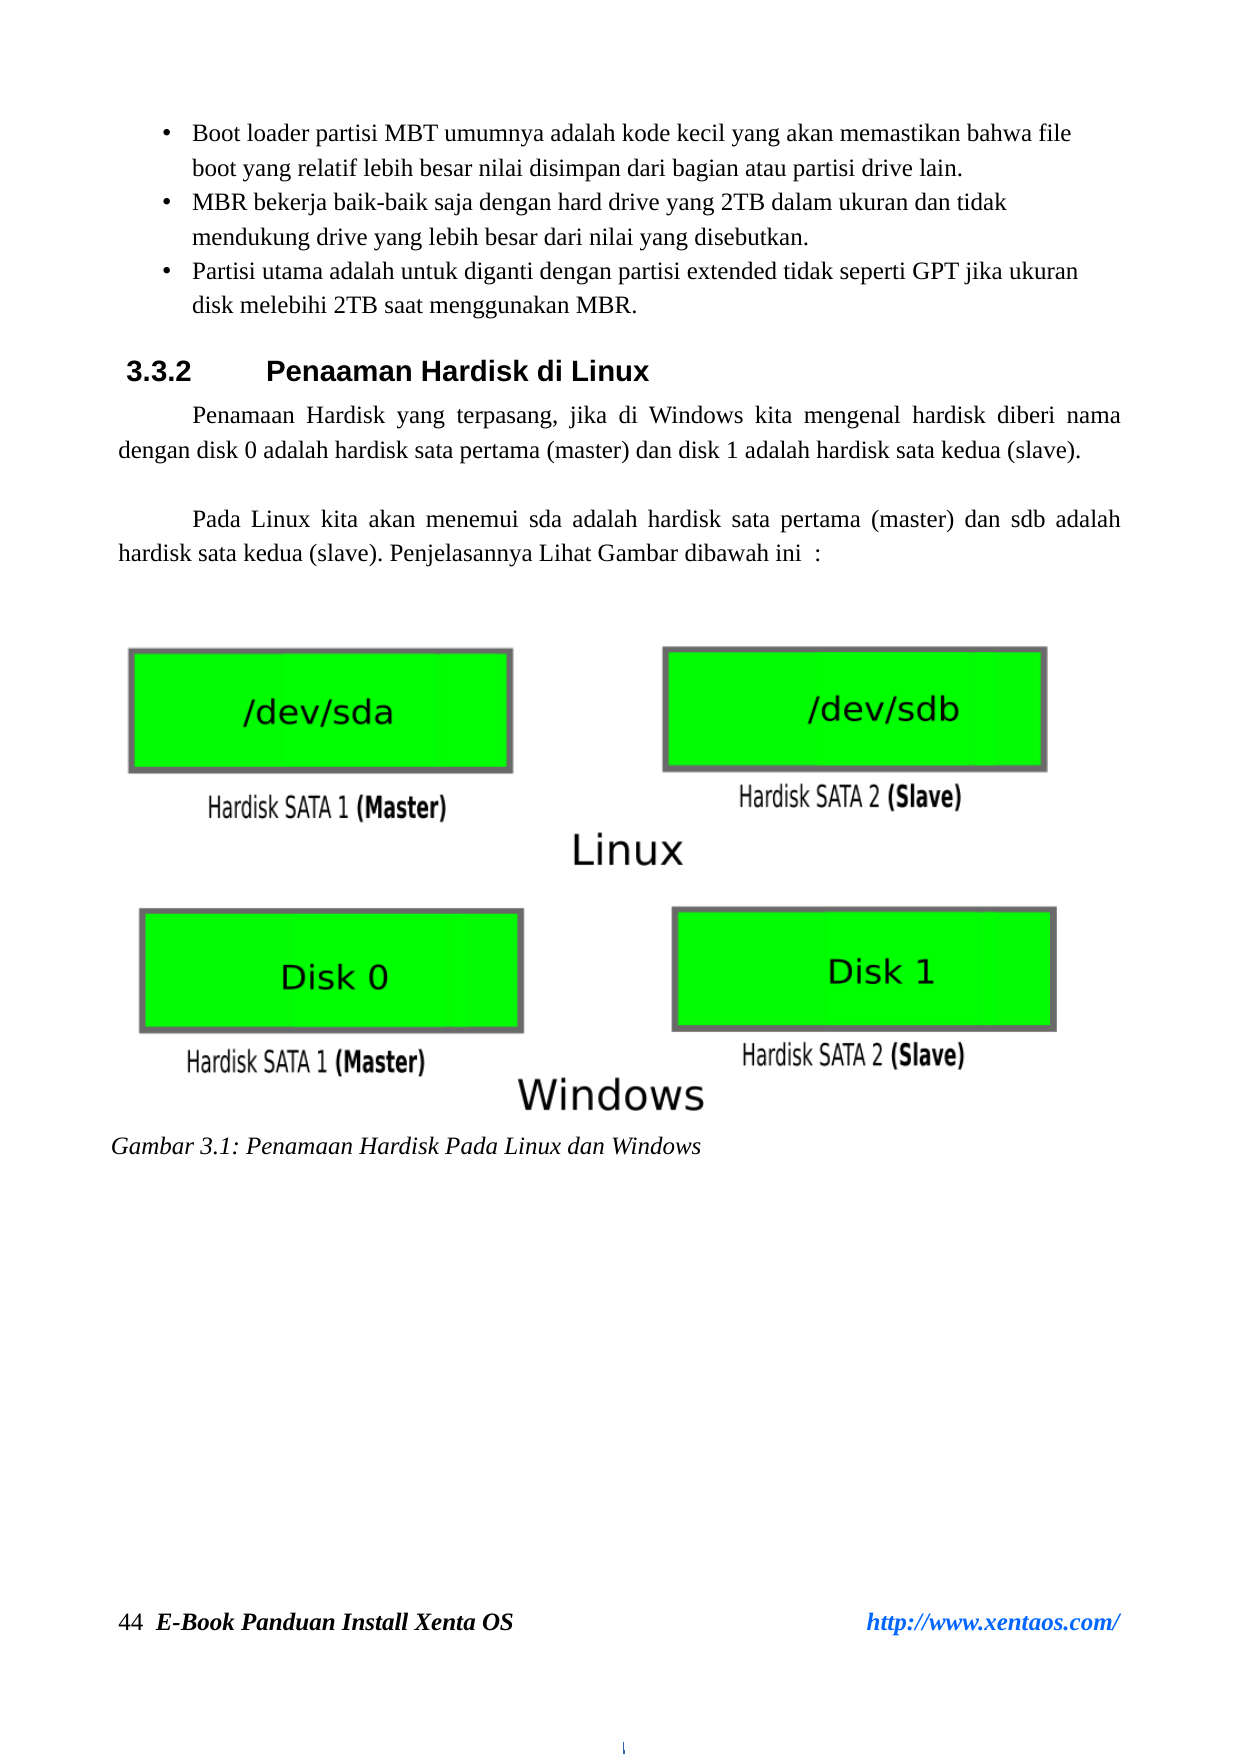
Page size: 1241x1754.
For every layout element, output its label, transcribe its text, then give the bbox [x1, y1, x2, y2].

list MBR bekerja baik-baik saja dengan hard drive yang 2TB dalam ukuran dan tidak mendukung drive yang lebih besar dari nilai yang disebutkan. [162, 187, 1122, 250]
text Pada Linux kita akan menemui sda adalah hardisk sata pertama (master) dan sdb adalah hardisk sata kedua (slave). Penjelasannya Lihat Gambar dibawah ini : [118, 504, 1122, 567]
text Gambar 3.1: Penamaan Hardisk Pada Linux dan Windows [111, 1131, 1108, 1160]
list Boot loader partisi MBT umumnya adalah kode kecil yang akan memastikan bahwa file boot yang relatif lebih besar nilai disimpan dari bagian atau partisi drive lain. [162, 118, 1122, 181]
list Partisi utama adalah untuk diganti dengan partisi extended tidak seperti GPT jika ukuran disk melebihi 2TB saat menggunakan MBR. [162, 256, 1122, 319]
subtitle Penaaman Hardisk di Linux [118, 354, 1122, 388]
picture [110, 632, 1109, 1131]
text Penamaan Hardisk yang terpasang, jika di Windows kita mengenal hardisk diberi nama dengan disk 0 adalah hardisk sata pertama (master) dan disk 1 adalah hardisk sata kedua (slave). [118, 400, 1122, 464]
